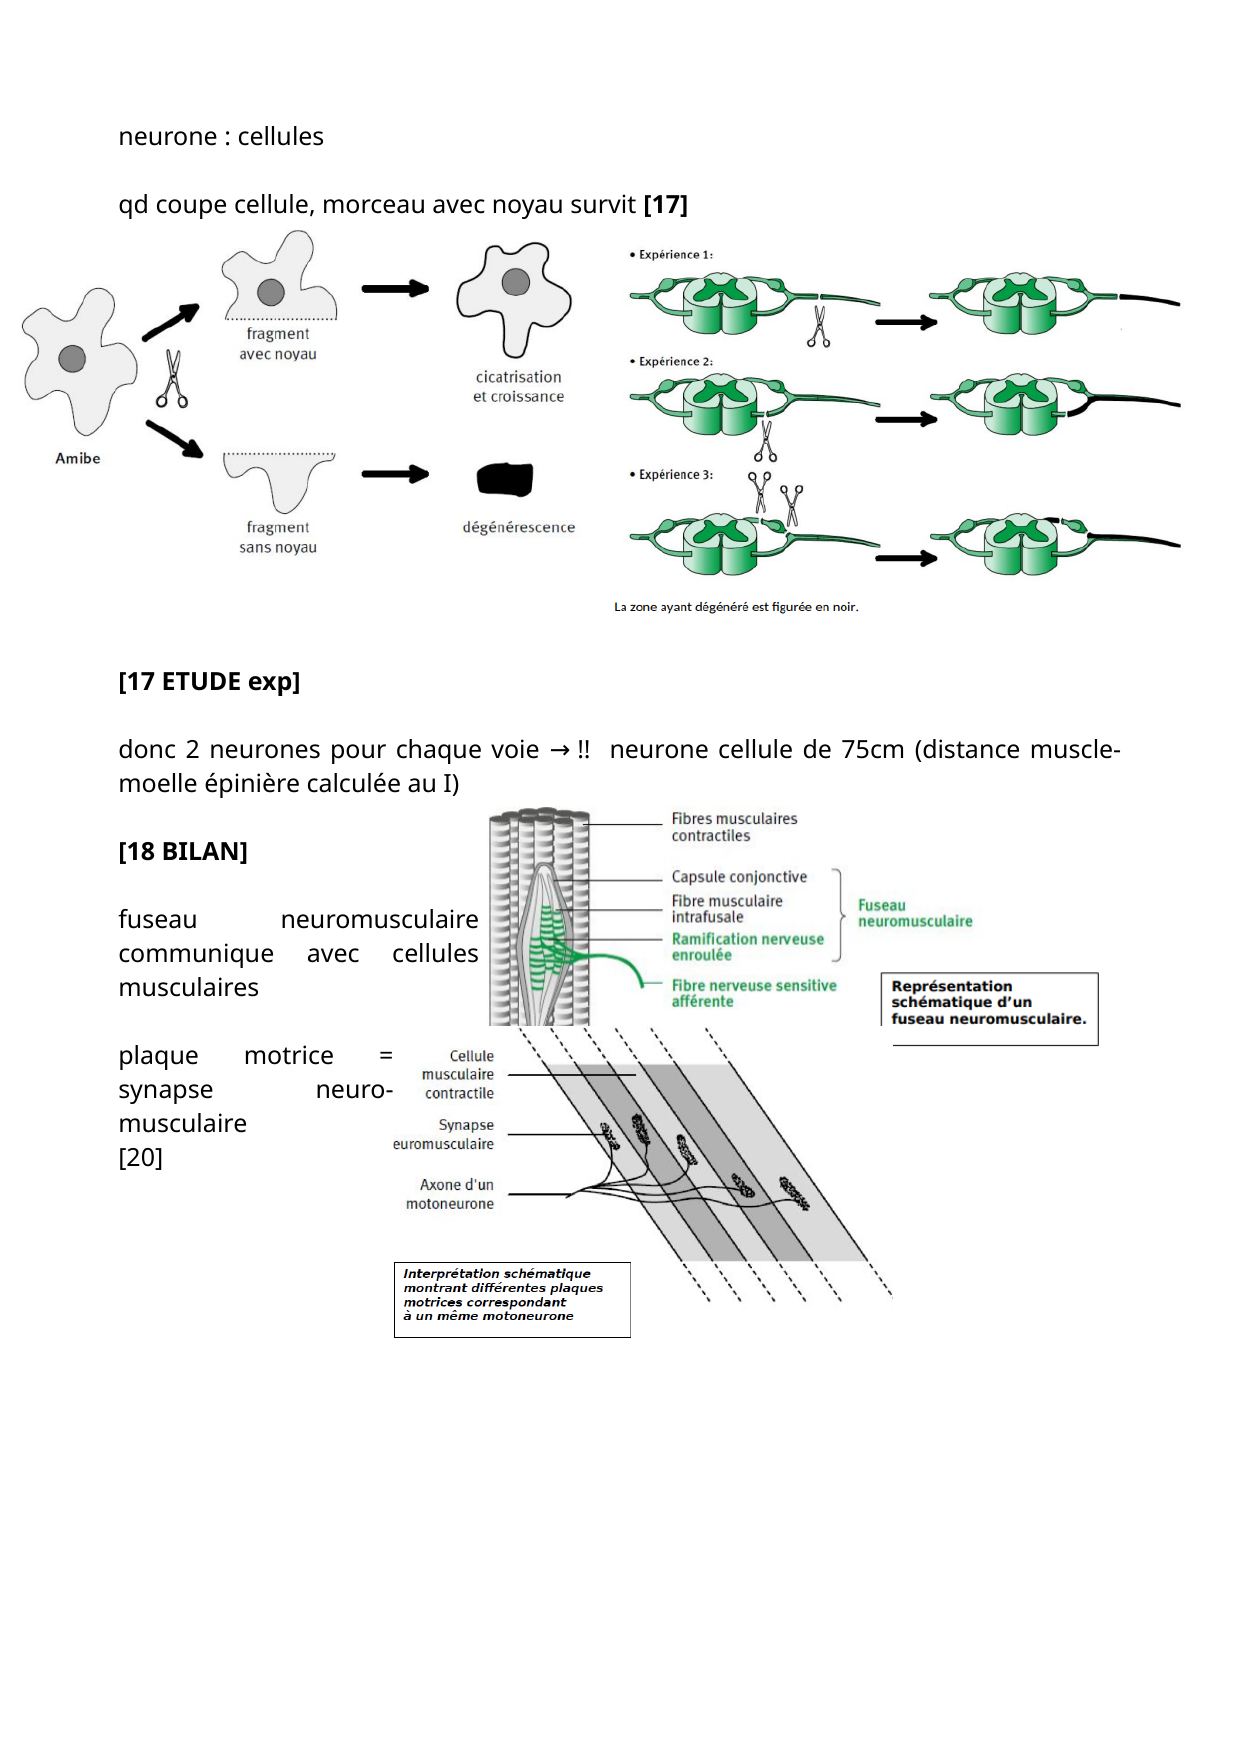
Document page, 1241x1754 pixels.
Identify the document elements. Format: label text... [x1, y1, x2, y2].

picture [393, 804, 1100, 1347]
text plaque motrice = synapse neuro-musculaire [118, 1038, 393, 1140]
picture [20, 228, 595, 559]
text donc 2 neurones pour chaque voie → !! neurone cellule de 75cm (distance muscle-moelle épinière calculée au I) [118, 731, 1122, 799]
text [1100, 833, 1122, 867]
text neurone : cellules [118, 118, 1122, 152]
picture [602, 237, 1189, 630]
text [18 BILAN] [118, 833, 479, 867]
text fuseau neuromusculaire communique avec cellules musculaires [118, 902, 479, 1004]
text qd coupe cellule, morceau avec noyau survit [17] [118, 186, 1122, 220]
text [893, 1140, 1122, 1174]
text [17 ETUDE exp] [118, 663, 1122, 697]
text [893, 1038, 1122, 1140]
text [20] [118, 1140, 393, 1174]
text [1100, 902, 1122, 1004]
